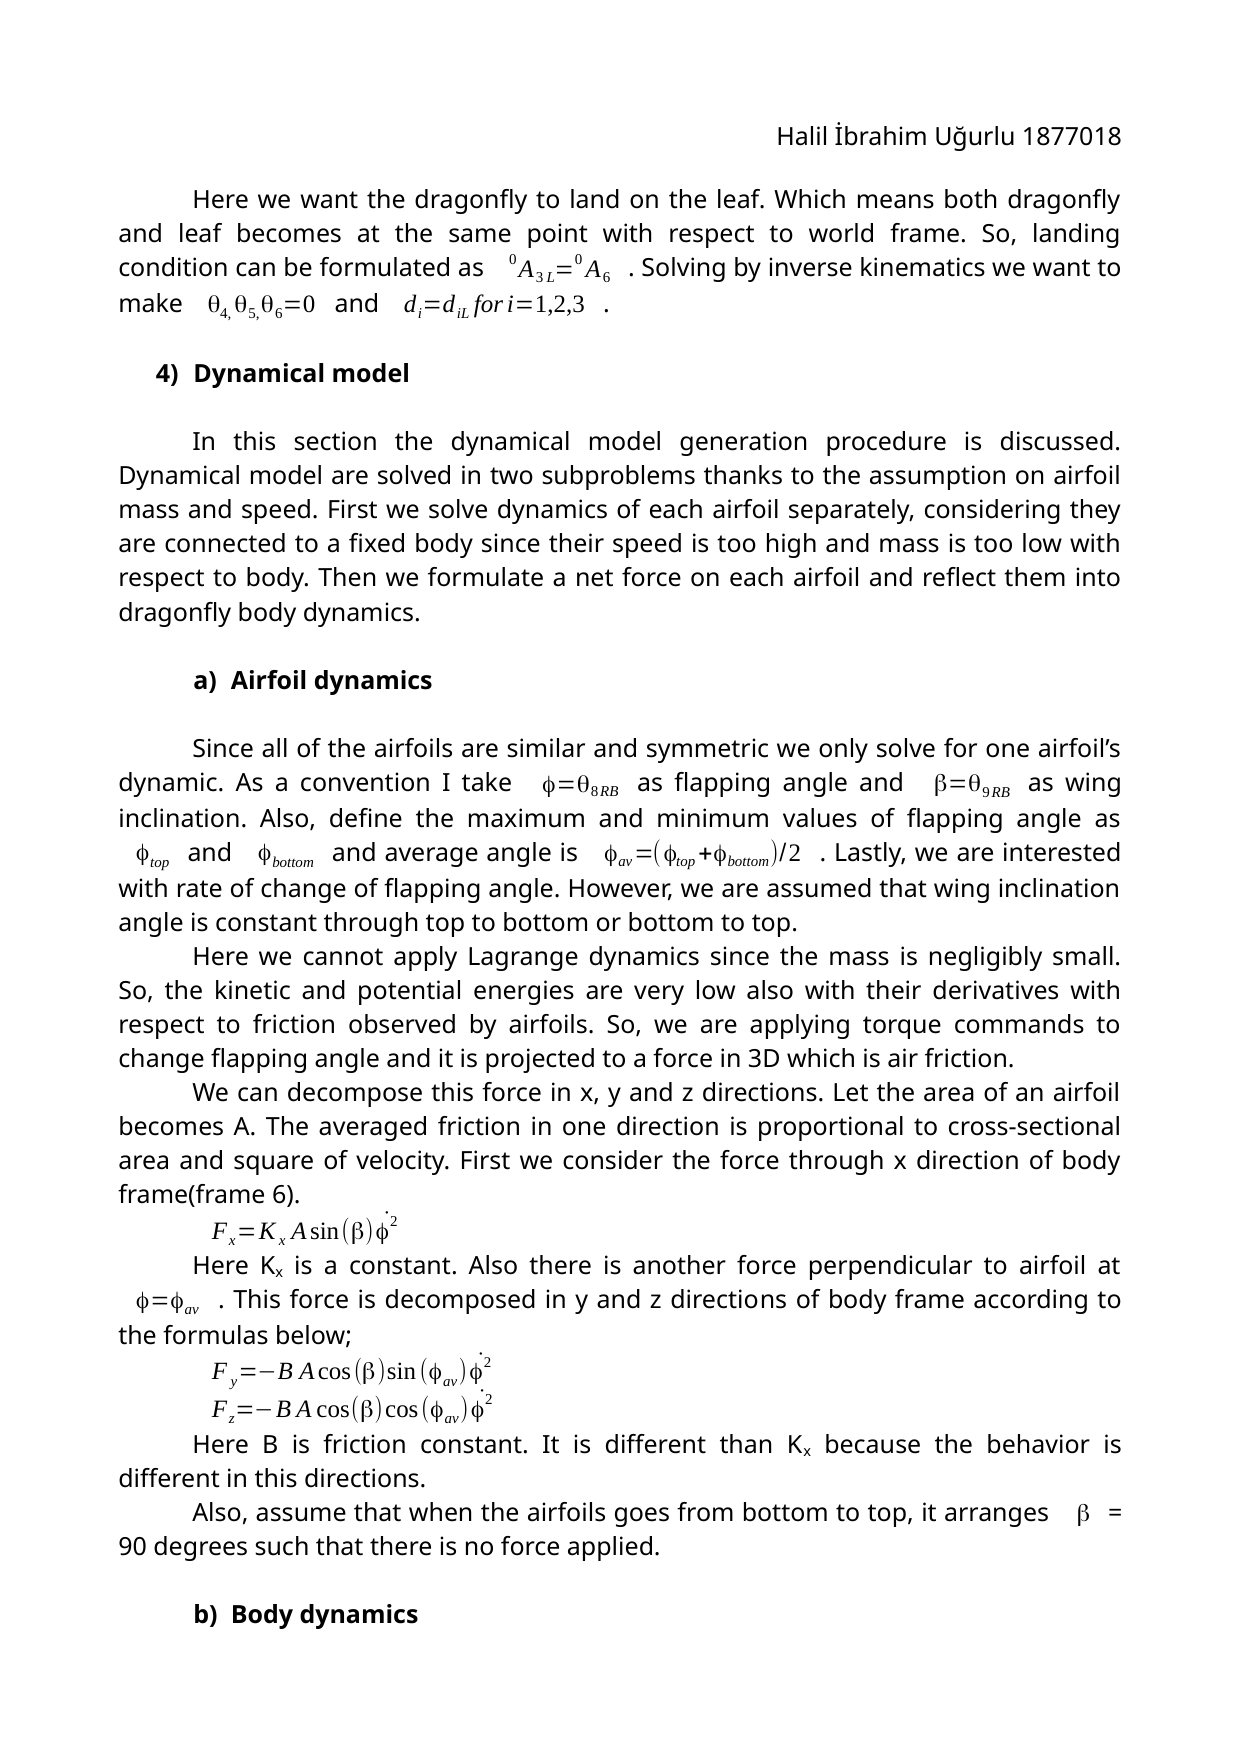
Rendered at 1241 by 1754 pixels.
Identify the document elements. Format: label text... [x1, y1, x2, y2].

list Body dynamics [193, 1597, 1122, 1631]
text We can decompose this force in x, y and z directions. Let the area of an airfoil becomes A. The averaged friction in one direction is proportional to cross-sectional area and square of velocity. First we consider the force through x direction of body frame(frame 6). [118, 1075, 1122, 1211]
text Here Kx is a constant. Also there is another force perpendicular to airfoil at . This force is decomposed in y and z directions of body frame according to the formulas below; [118, 1248, 1122, 1352]
text In this section the dynamical model generation procedure is discussed. Dynamical model are solved in two subproblems thanks to the assumption on airfoil mass and speed. First we solve dynamics of each airfoil separately, considering they are connected to a fixed body since their speed is too high and mass is too low with respect to body. Then we formulate a net force on each airfoil and reflect them into dragonfly body dynamics. [118, 424, 1122, 628]
text Here B is friction constant. It is different than Kx because the behavior is different in this directions. [118, 1426, 1122, 1494]
text Here we cannot apply Lagrange dynamics since the mass is negligibly small. So, the kinetic and potential energies are very low also with their derivatives with respect to friction observed by airfoils. So, we are applying torque commands to change flapping angle and it is projected to a force in 3D which is air friction. [118, 938, 1122, 1075]
text Here we want the dragonfly to land on the leaf. Which means both dragonfly and leaf becomes at the same point with respect to world frame. So, landing condition can be formulated as . Solving by inverse kinematics we want to make and . [118, 182, 1122, 322]
list Dynamical model [156, 356, 1122, 390]
text Since all of the airfoils are similar and symmetric we only solve for one airfoil’s dynamic. As a convention I take as flapping angle and as wing inclination. Also, define the maximum and minimum values of flapping angle as and and average angle is . Lastly, we are interested with rate of change of flapping angle. However, we are assumed that wing inclination angle is constant through top to bottom or bottom to top. [118, 730, 1122, 938]
list Airfoil dynamics [193, 662, 1122, 696]
text Also, assume that when the airfoils goes from bottom to top, it arranges = 90 degrees such that there is no force applied. [118, 1494, 1122, 1563]
